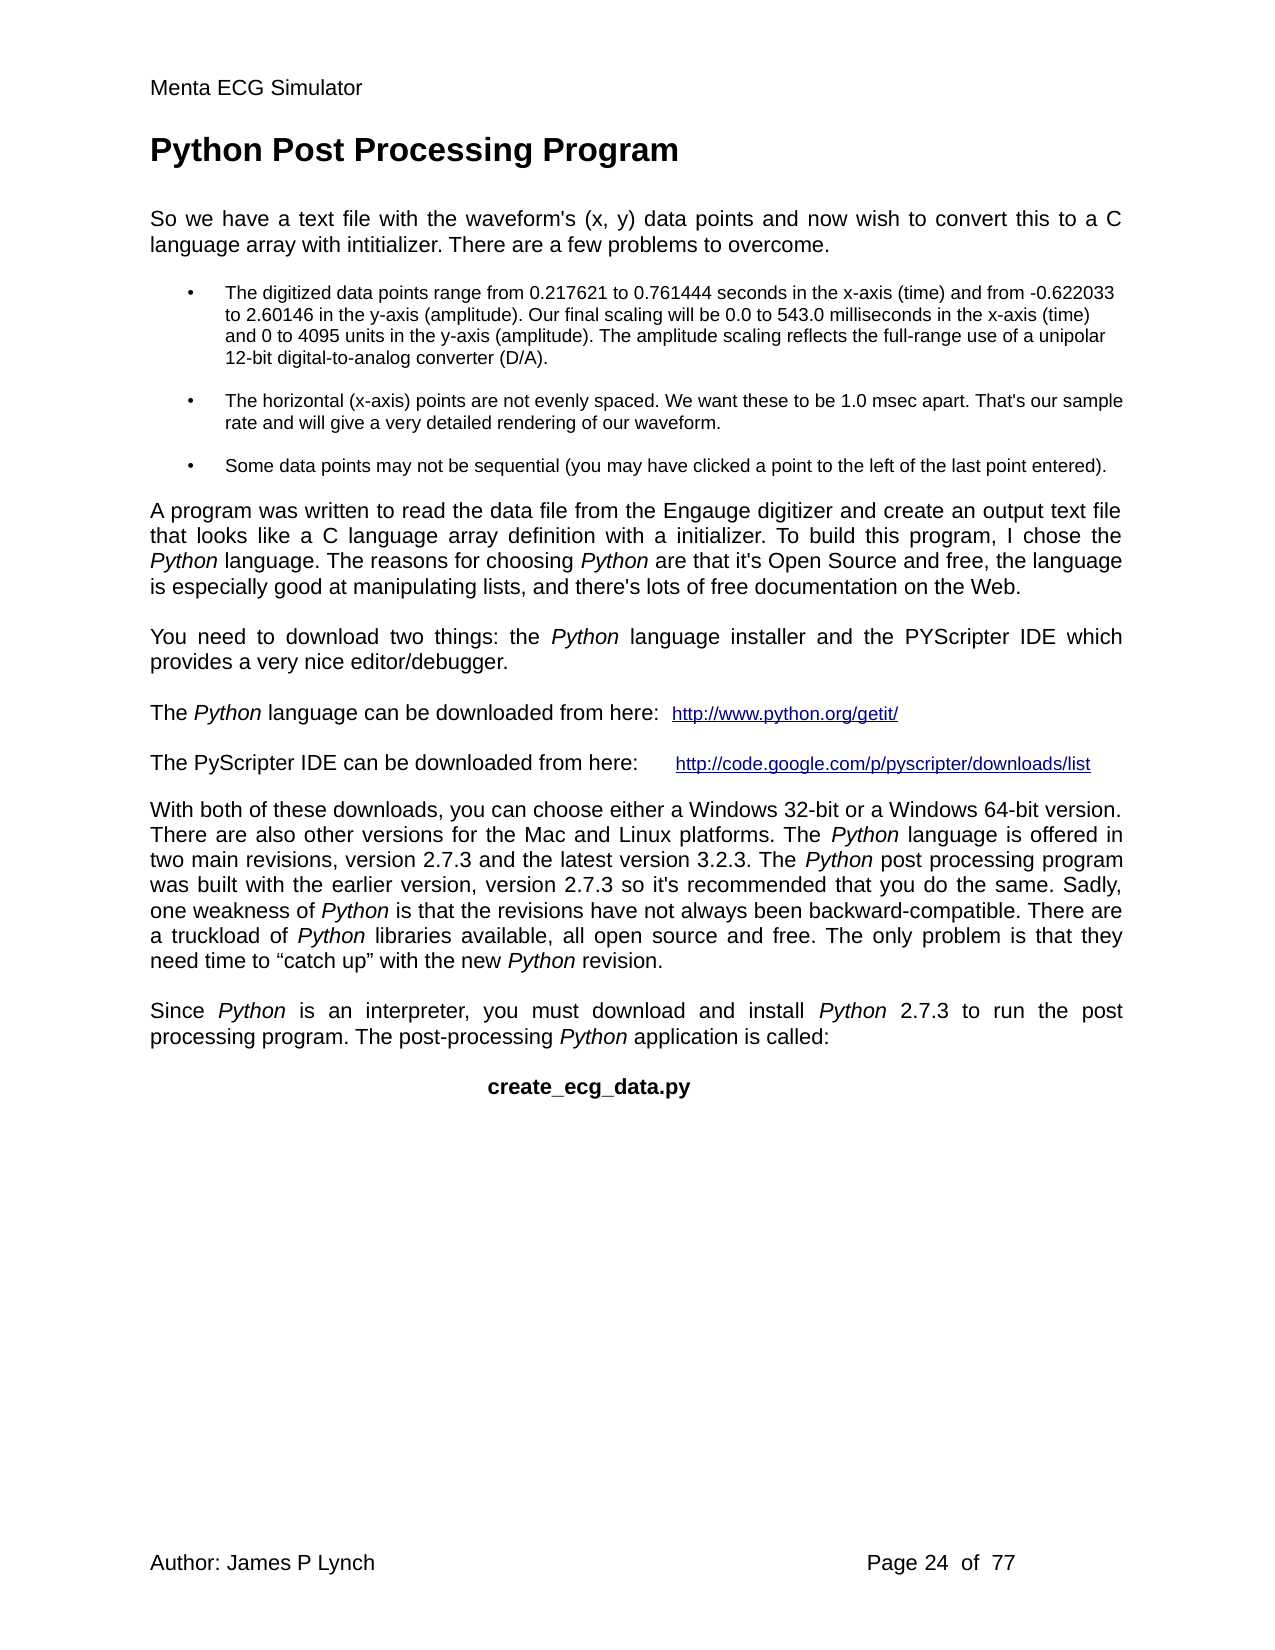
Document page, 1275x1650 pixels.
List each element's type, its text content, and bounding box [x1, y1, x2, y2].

text Since Python is an interpreter, you must download and install Python 2.7.3 to run the post processing program. The post-processing Python application is called: [150, 998, 1124, 1049]
text create_ecg_data.py [150, 1074, 1124, 1099]
text The Python language can be downloaded from here: http://www.python.org/getit/ [150, 699, 1124, 725]
text So we have a text file with the waveform's (x, y) data points and now wish to convert this to a C language array with intitializer. There are a few problems to overcome. [150, 206, 1124, 257]
text The PyScripter IDE can be downloaded from here: http://code.google.com/p/pyscripter/downloads/list [150, 750, 1124, 775]
subtitle Python Post Processing Program [150, 130, 1124, 169]
text A program was written to read the data file from the Engauge digitizer and create an output text file that looks like a C language array definition with a initializer. To build this program, I chose the Python language. The reasons for choosing Python are that it's Open Source and free, the language is especially good at manipulating lists, and there's lots of free documentation on the Web. [150, 498, 1124, 599]
list Some data points may not be sequential (you may have clicked a point to the left of the last point entered). [187, 455, 1124, 476]
list The horizontal (x-axis) points are not evenly spaced. We want these to be 1.0 msec apart. That's our sample rate and will give a very detailed rendering of our waveform. [187, 390, 1124, 433]
text With both of these downloads, you can choose either a Windows 32-bit or a Windows 64-bit version. There are also other versions for the Mac and Linux platforms. The Python language is offered in two main revisions, version 2.7.3 and the latest version 3.2.3. The Python post processing program was built with the earlier version, version 2.7.3 so it's recommended that you do the same. Sadly, one weakness of Python is that the revisions have not always been backward-compatible. There are a truckload of Python libraries available, all open source and free. The only problem is that they need time to “catch up” with the new Python revision. [150, 797, 1124, 973]
list The digitized data points range from 0.217621 to 0.761444 seconds in the x-axis (time) and from -0.622033 to 2.60146 in the y-axis (amplitude). Our final scaling will be 0.0 to 543.0 milliseconds in the x-axis (time) and 0 to 4095 units in the y-axis (amplitude). The amplitude scaling reflects the full-range use of a unipolar 12-bit digital-to-analog converter (D/A). [187, 282, 1124, 368]
text You need to download two things: the Python language installer and the PYScripter IDE which provides a very nice editor/debugger. [150, 624, 1124, 674]
